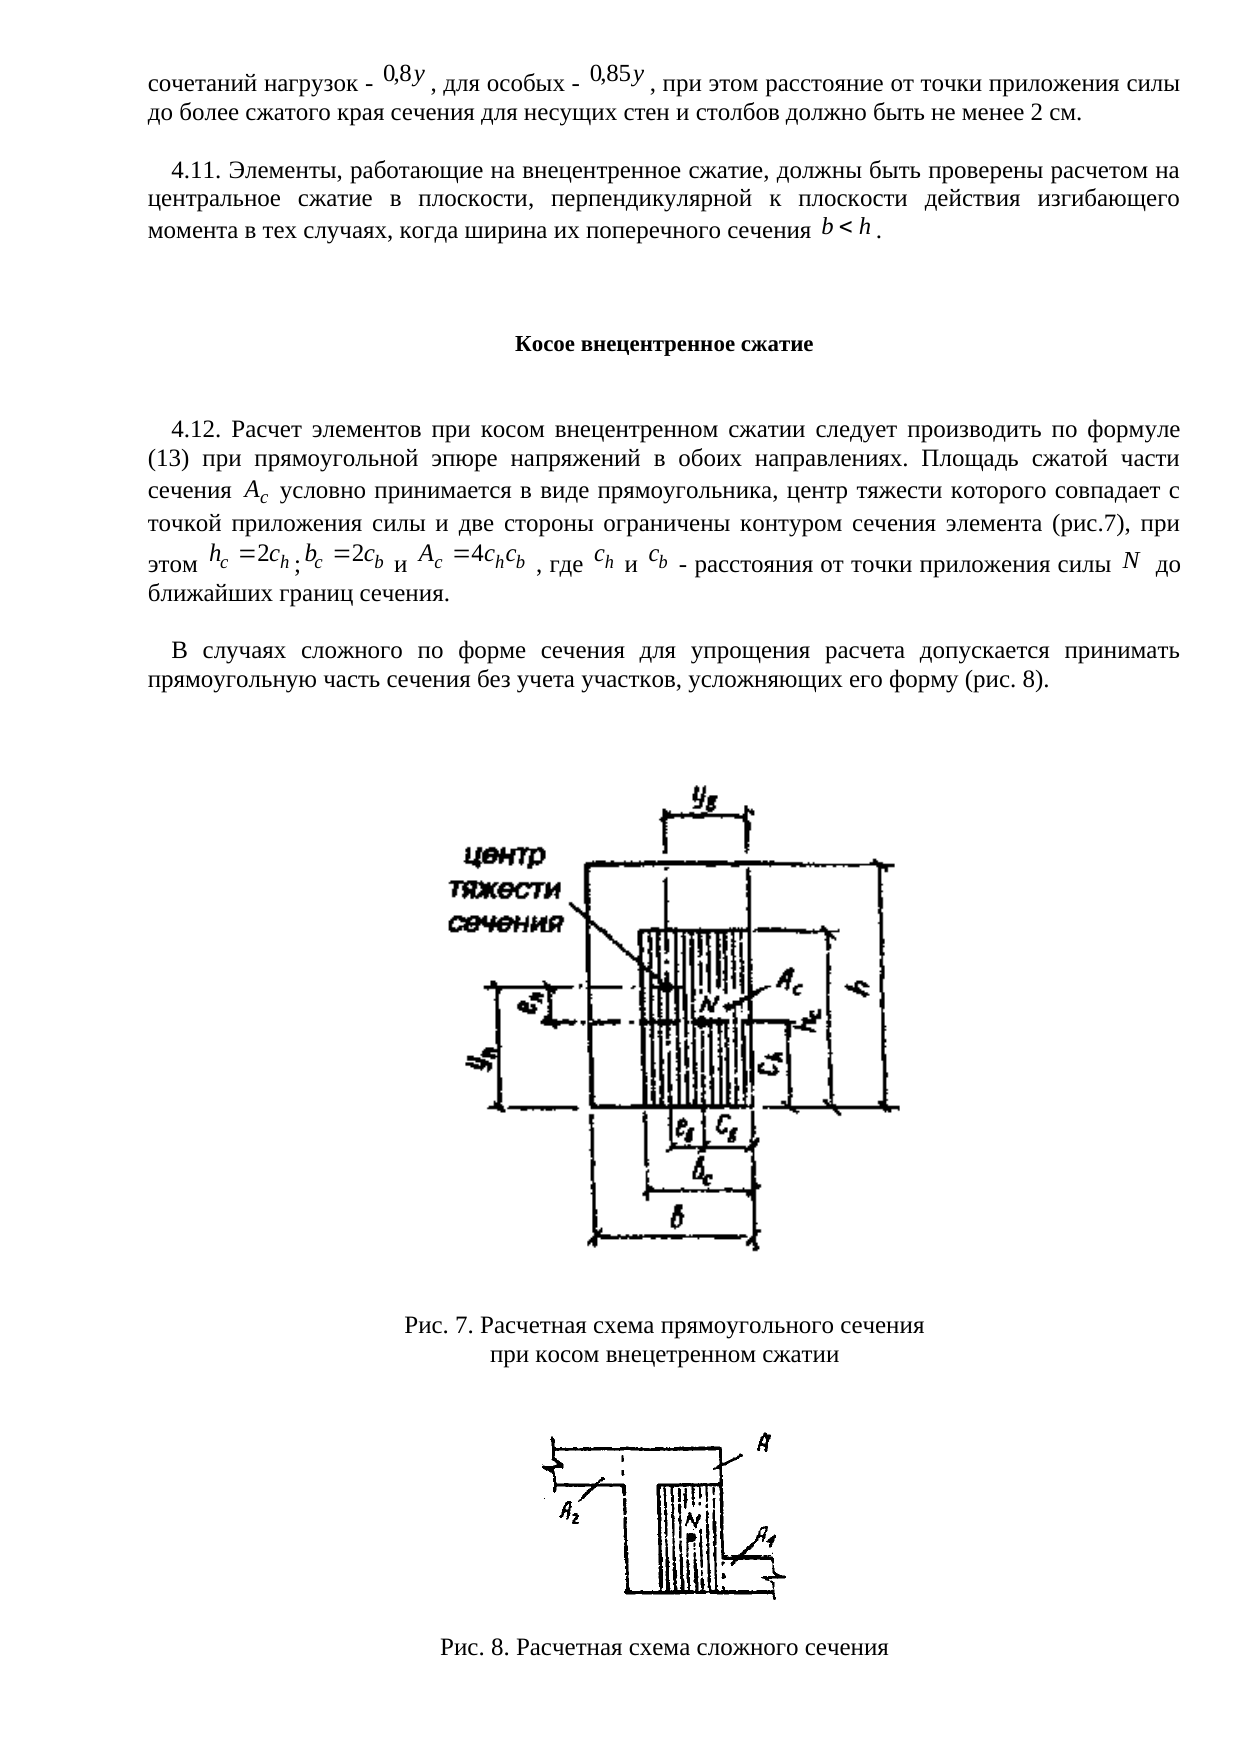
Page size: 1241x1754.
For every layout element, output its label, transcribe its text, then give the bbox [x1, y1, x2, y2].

text В случаях сложного по форме сечения для упрощения расчета допускается принимать прямоугольную часть сечения без учета участков, усложняющих его форму (рис. 8). [148, 635, 1181, 693]
text при косом внецетренном сжатии [148, 1339, 1181, 1368]
text Рис. 7. Расчетная схема прямоугольного сечения [148, 1310, 1181, 1339]
picture [424, 779, 905, 1253]
text 4.11. Элементы, работающие на внецентренное сжатие, должны быть проверены расчетом на центральное сжатие в плоскости, перпендикулярной к плоскости действия изгибающего момента в тех случаях, когда ширина их поперечного сечения . [148, 155, 1181, 244]
text Рис. 8. Расчетная схема сложного сечения [148, 1632, 1181, 1661]
text сочетаний нагрузок - , для особых - , при этом расстояние от точки приложения силы до более сжатого края сечения для несущих стен и столбов должно быть не менее 2 см. [148, 59, 1181, 126]
picture [538, 1425, 791, 1604]
text 4.12. Расчет элементов при косом внецентренном сжатии следует производить по формуле (13) при прямоугольной эпюре напряжений в обоих направлениях. Площадь сжатой части сечения условно принимается в виде прямоугольника, центр тяжести которого совпадает с точкой приложения силы и две стороны ограничены контуром сечения элемента (рис.7), при этом ; и , где и - расстояния от точки приложения силы до ближайших границ сечения. [148, 414, 1181, 607]
subtitle Косое внецентренное сжатие [148, 331, 1181, 357]
